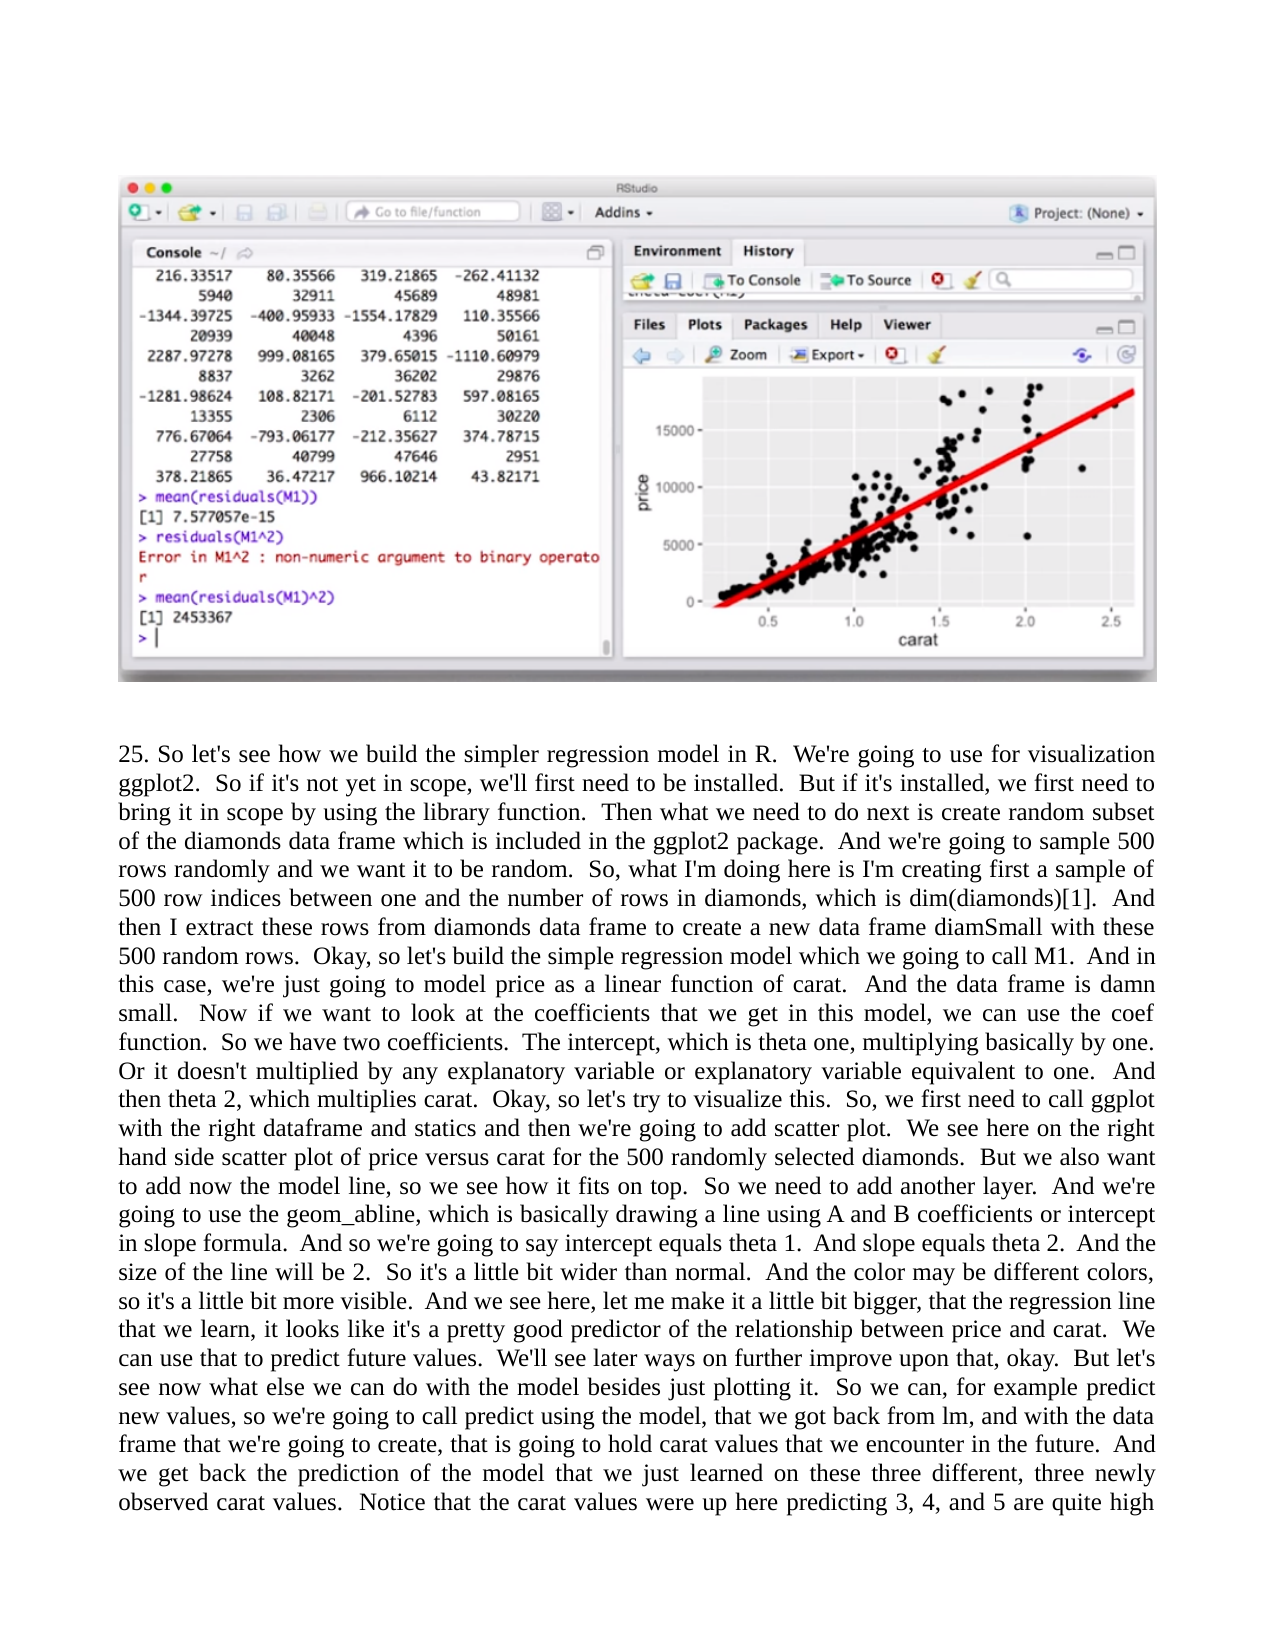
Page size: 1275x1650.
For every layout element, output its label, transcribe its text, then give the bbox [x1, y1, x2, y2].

picture [118, 175, 1157, 682]
text 25. So let's see how we build the simpler regression model in R. We're going to use for visualization ggplot2. So if it's not yet in scope, we'll first need to be installed. But if it's installed, we first need to bring it in scope by using the library function. Then what we need to do next is create random subset of the diamonds data frame which is included in the ggplot2 package. And we're going to sample 500 rows randomly and we want it to be random. So, what I'm doing here is I'm creating first a sample of 500 row indices between one and the number of rows in diamonds, which is dim(diamonds)[1]. And then I extract these rows from diamonds data frame to create a new data frame diamSmall with these 500 random rows. Okay, so let's build the simple regression model which we going to call M1. And in this case, we're just going to model price as a linear function of carat. And the data frame is damn small. Now if we want to look at the coefficients that we get in this model, we can use the coef function. So we have two coefficients. The intercept, which is theta one, multiplying basically by one. Or it doesn't multiplied by any explanatory variable or explanatory variable equivalent to one. And then theta 2, which multiplies carat. Okay, so let's try to visualize this. So, we first need to call ggplot with the right dataframe and statics and then we're going to add scatter plot. We see here on the right hand side scatter plot of price versus carat for the 500 randomly selected diamonds. But we also want to add now the model line, so we see how it fits on top. So we need to add another layer. And we're going to use the geom_abline, which is basically drawing a line using A and B coefficients or intercept in slope formula. And so we're going to say intercept equals theta 1. And slope equals theta 2. And the size of the line will be 2. So it's a little bit wider than normal. And the color may be different colors, so it's a little bit more visible. And we see here, let me make it a little bit bigger, that the regression line that we learn, it looks like it's a pretty good predictor of the relationship between price and carat. We can use that to predict future values. We'll see later ways on further improve upon that, okay. But let's see now what else we can do with the model besides just plotting it. So we can, for example predict new values, so we're going to call predict using the model, that we got back from lm, and with the data frame that we're going to create, that is going to hold carat values that we encounter in the future. And we get back the prediction of the model that we just learned on these three different, three newly observed carat values. Notice that the carat values were up here predicting 3, 4, and 5 are quite high [118, 739, 1157, 1516]
